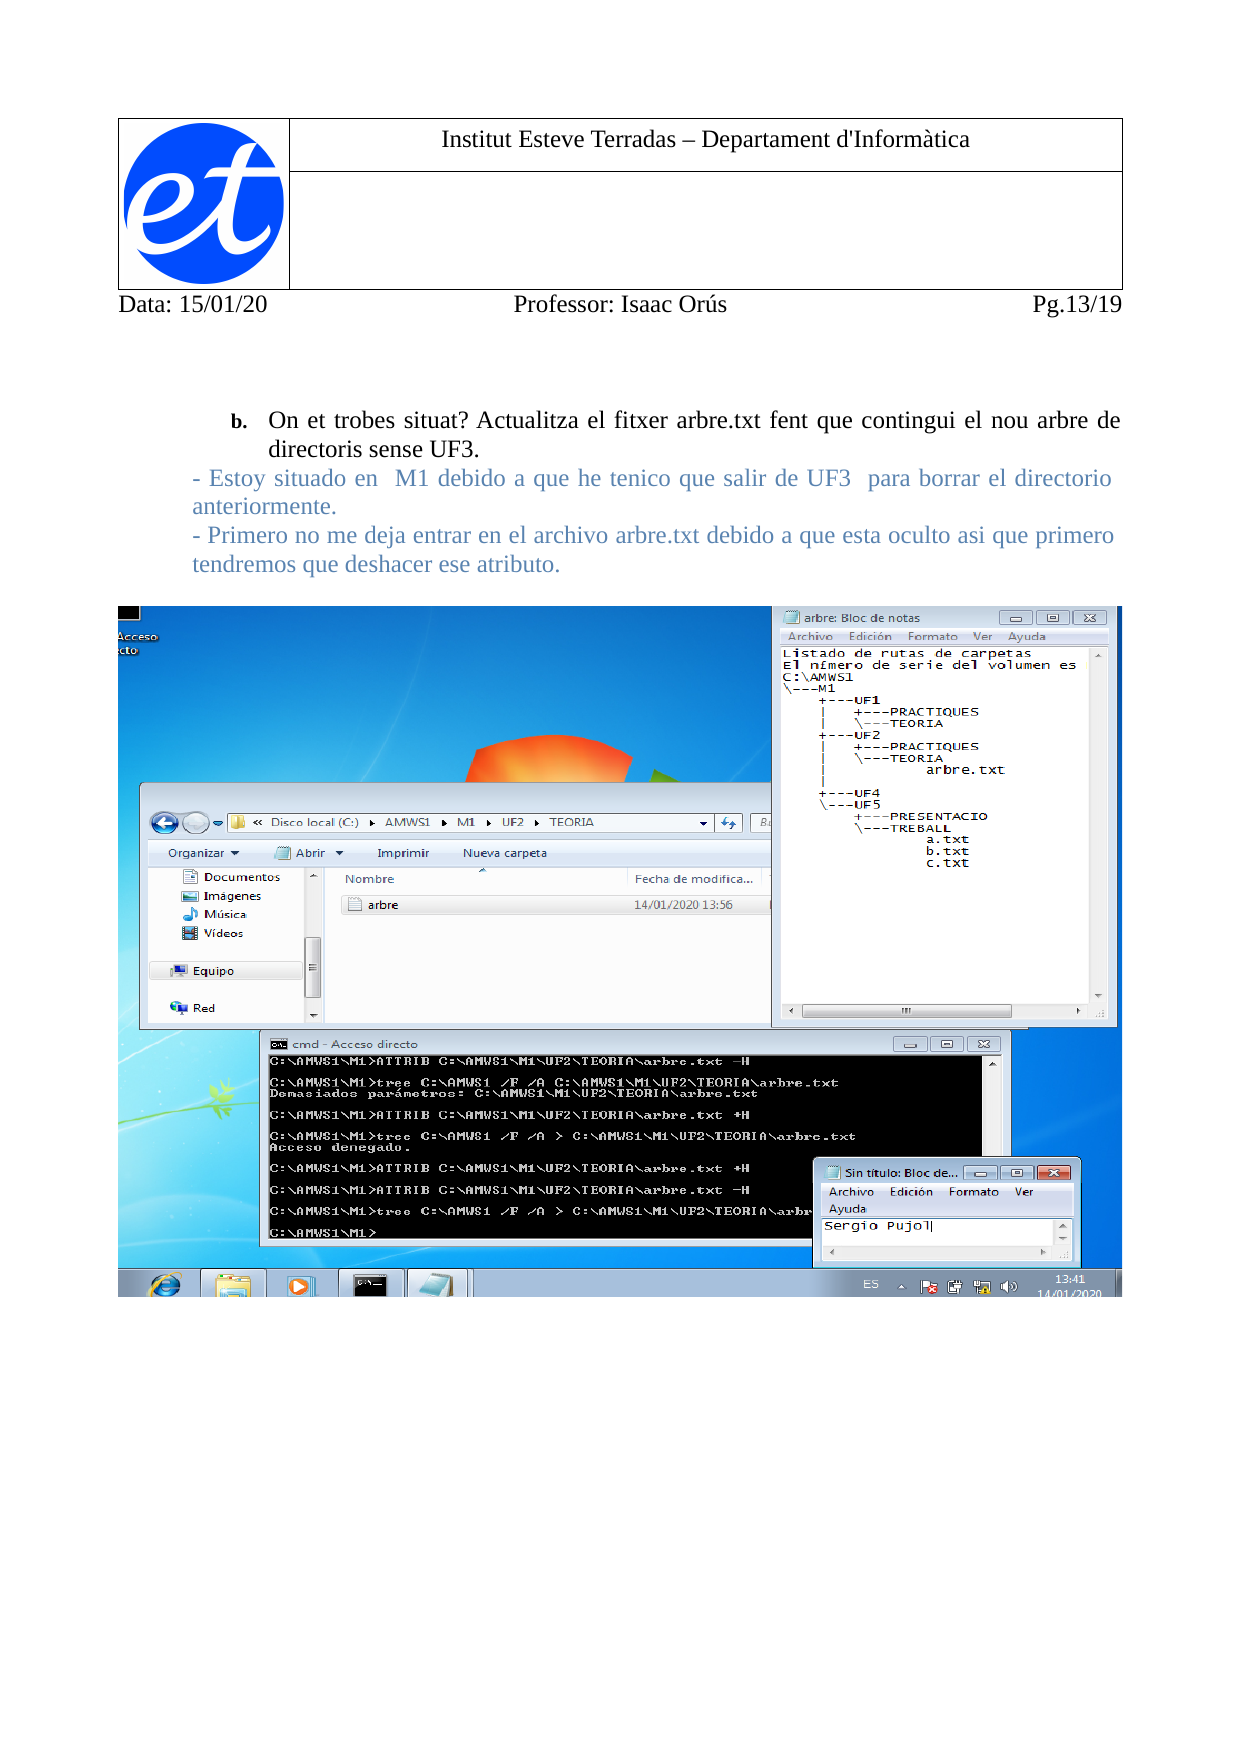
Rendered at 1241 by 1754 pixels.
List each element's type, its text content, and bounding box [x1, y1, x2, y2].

text - Estoy situado en M1 debido a que he tenico que salir de UF3 para borrar el directorio anteriormente. [118, 463, 1122, 520]
picture [123, 123, 284, 284]
list On et trobes situat? Actualitza el fitxer arbre.txt fent que contingui el nou arbre de directoris sense UF3. [231, 405, 1122, 463]
picture [118, 606, 1123, 1297]
text - Primero no me deja entrar en el archivo arbre.txt debido a que esta oculto asi que primero tendremos que deshacer ese atributo. [118, 520, 1122, 578]
